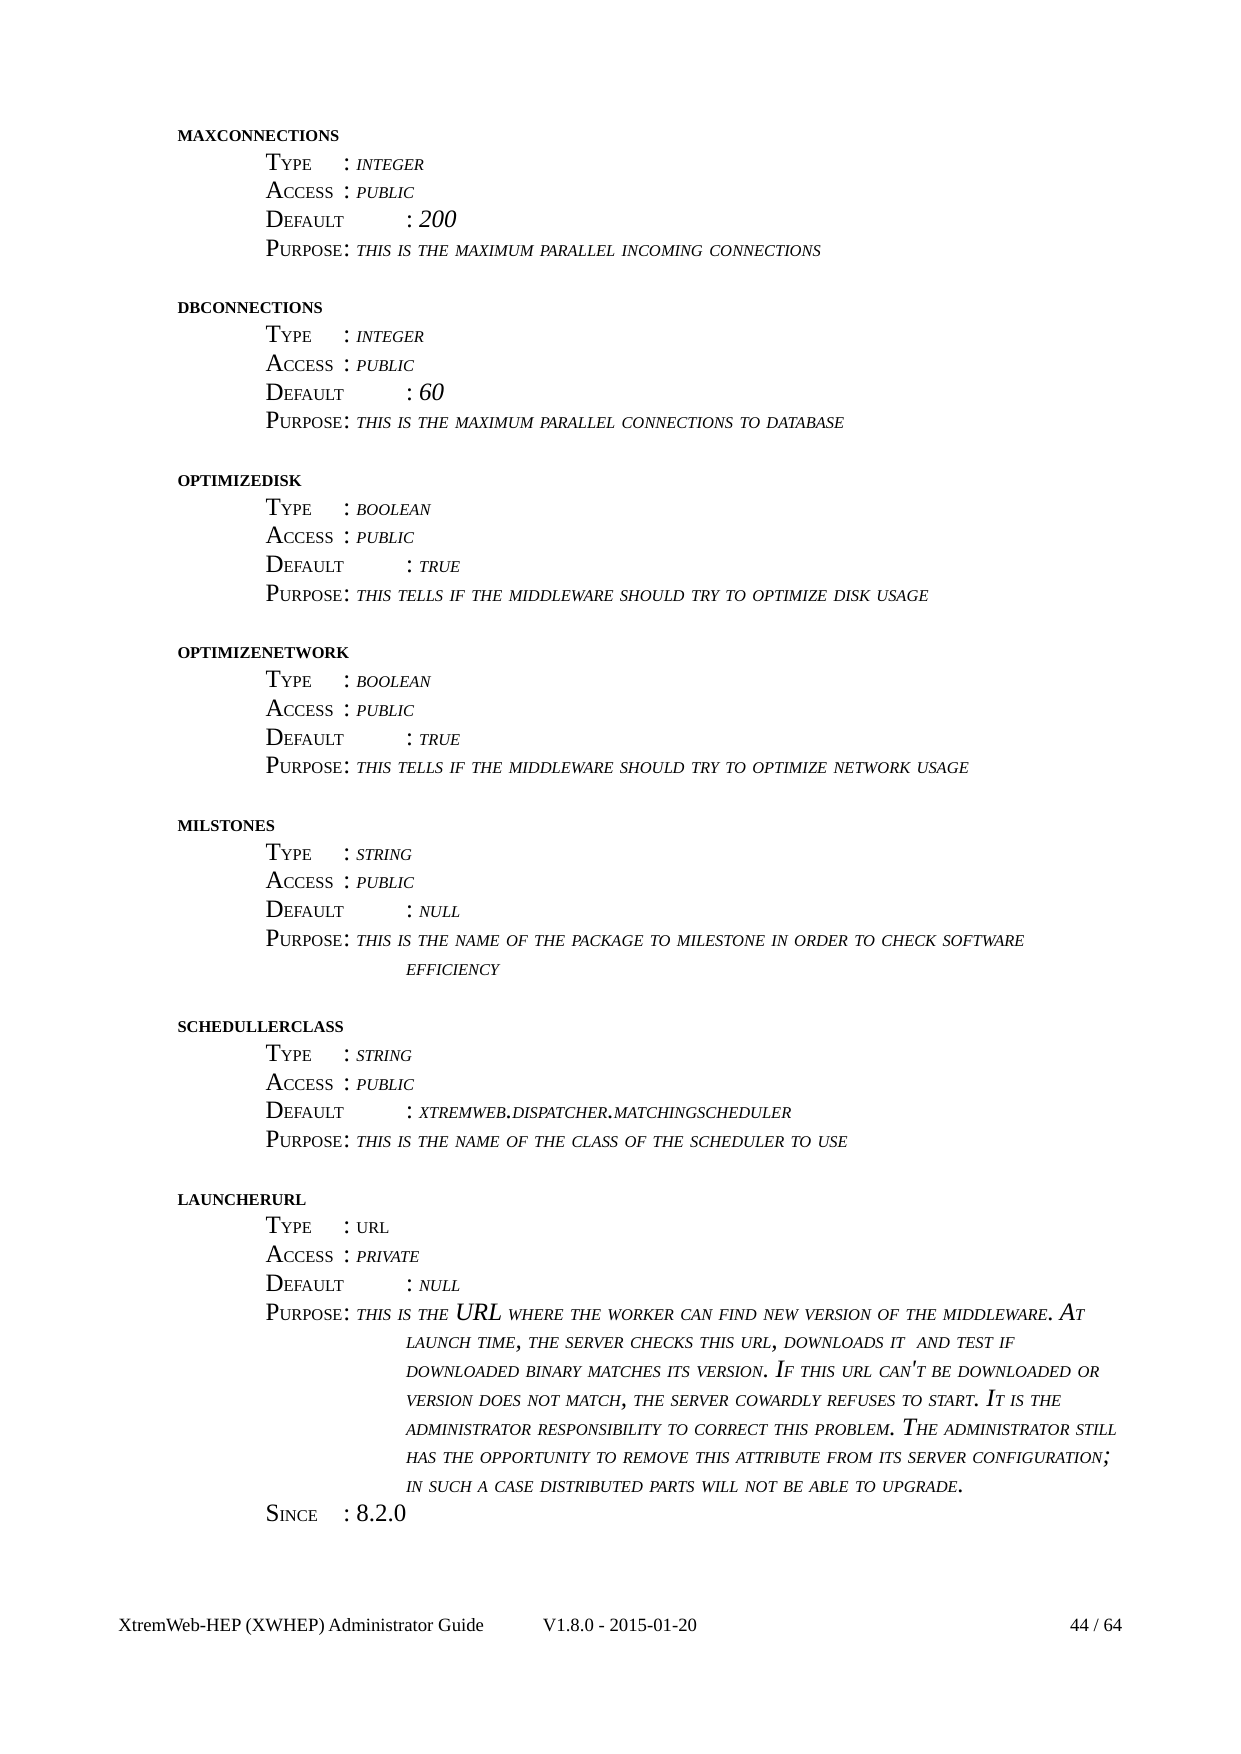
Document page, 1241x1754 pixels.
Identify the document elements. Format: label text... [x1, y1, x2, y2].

text Access : public [265, 866, 1122, 894]
text Purpose : this is the name of the package to milestone in order to check software efficiency [265, 923, 1122, 981]
text milstones [177, 808, 1122, 837]
text Access : public [265, 176, 1122, 204]
text Since : 8.2.0 [265, 1498, 1122, 1527]
text optimizenetwork [177, 636, 1122, 664]
text schedullerclass [177, 1009, 1122, 1038]
text Type : integer [265, 319, 1122, 348]
text Default : xtremweb.dispatcher.matchingscheduler [265, 1096, 1122, 1124]
text Access : public [265, 693, 1122, 722]
text launcherurl [177, 1182, 1122, 1211]
text Type : url [265, 1211, 1122, 1239]
text Default : true [265, 549, 1122, 578]
text Type : integer [265, 147, 1122, 176]
text Default : 60 [265, 377, 1122, 406]
text Default : true [265, 722, 1122, 751]
text Default : null [265, 1268, 1122, 1297]
text dbconnections [177, 291, 1122, 319]
text Type : boolean [265, 664, 1122, 693]
text Purpose : this is the name of the class of the scheduler to use [265, 1124, 1122, 1153]
text Type : string [265, 1038, 1122, 1067]
text Purpose : this is the maximum parallel incoming connections [265, 233, 1122, 262]
text Type : boolean [265, 492, 1122, 521]
text Default : null [265, 894, 1122, 923]
text Access : public [265, 1067, 1122, 1096]
text maxconnections [177, 118, 1122, 147]
text Access : private [265, 1239, 1122, 1268]
text optimizedisk [177, 463, 1122, 492]
text Default : 200 [265, 204, 1122, 233]
text Purpose : this is the URL where the worker can find new version of the middleware. At launch time, the server checks this url, downloads it and test if downloaded binary matches its version. If this url can't be downloaded or version does not match, the server cowardly refuses to start. It is the administrator responsibility to correct this problem. The administrator still has the opportunity to remove this attribute from its server configuration; in such a case distributed parts will not be able to upgrade. [265, 1297, 1122, 1498]
text Type : string [265, 837, 1122, 866]
text Purpose : this tells if the middleware should try to optimize network usage [265, 751, 1122, 779]
text Purpose : this tells if the middleware should try to optimize disk usage [265, 578, 1122, 607]
text Access : public [265, 521, 1122, 549]
text Access : public [265, 348, 1122, 377]
text Purpose : this is the maximum parallel connections to database [265, 406, 1122, 434]
